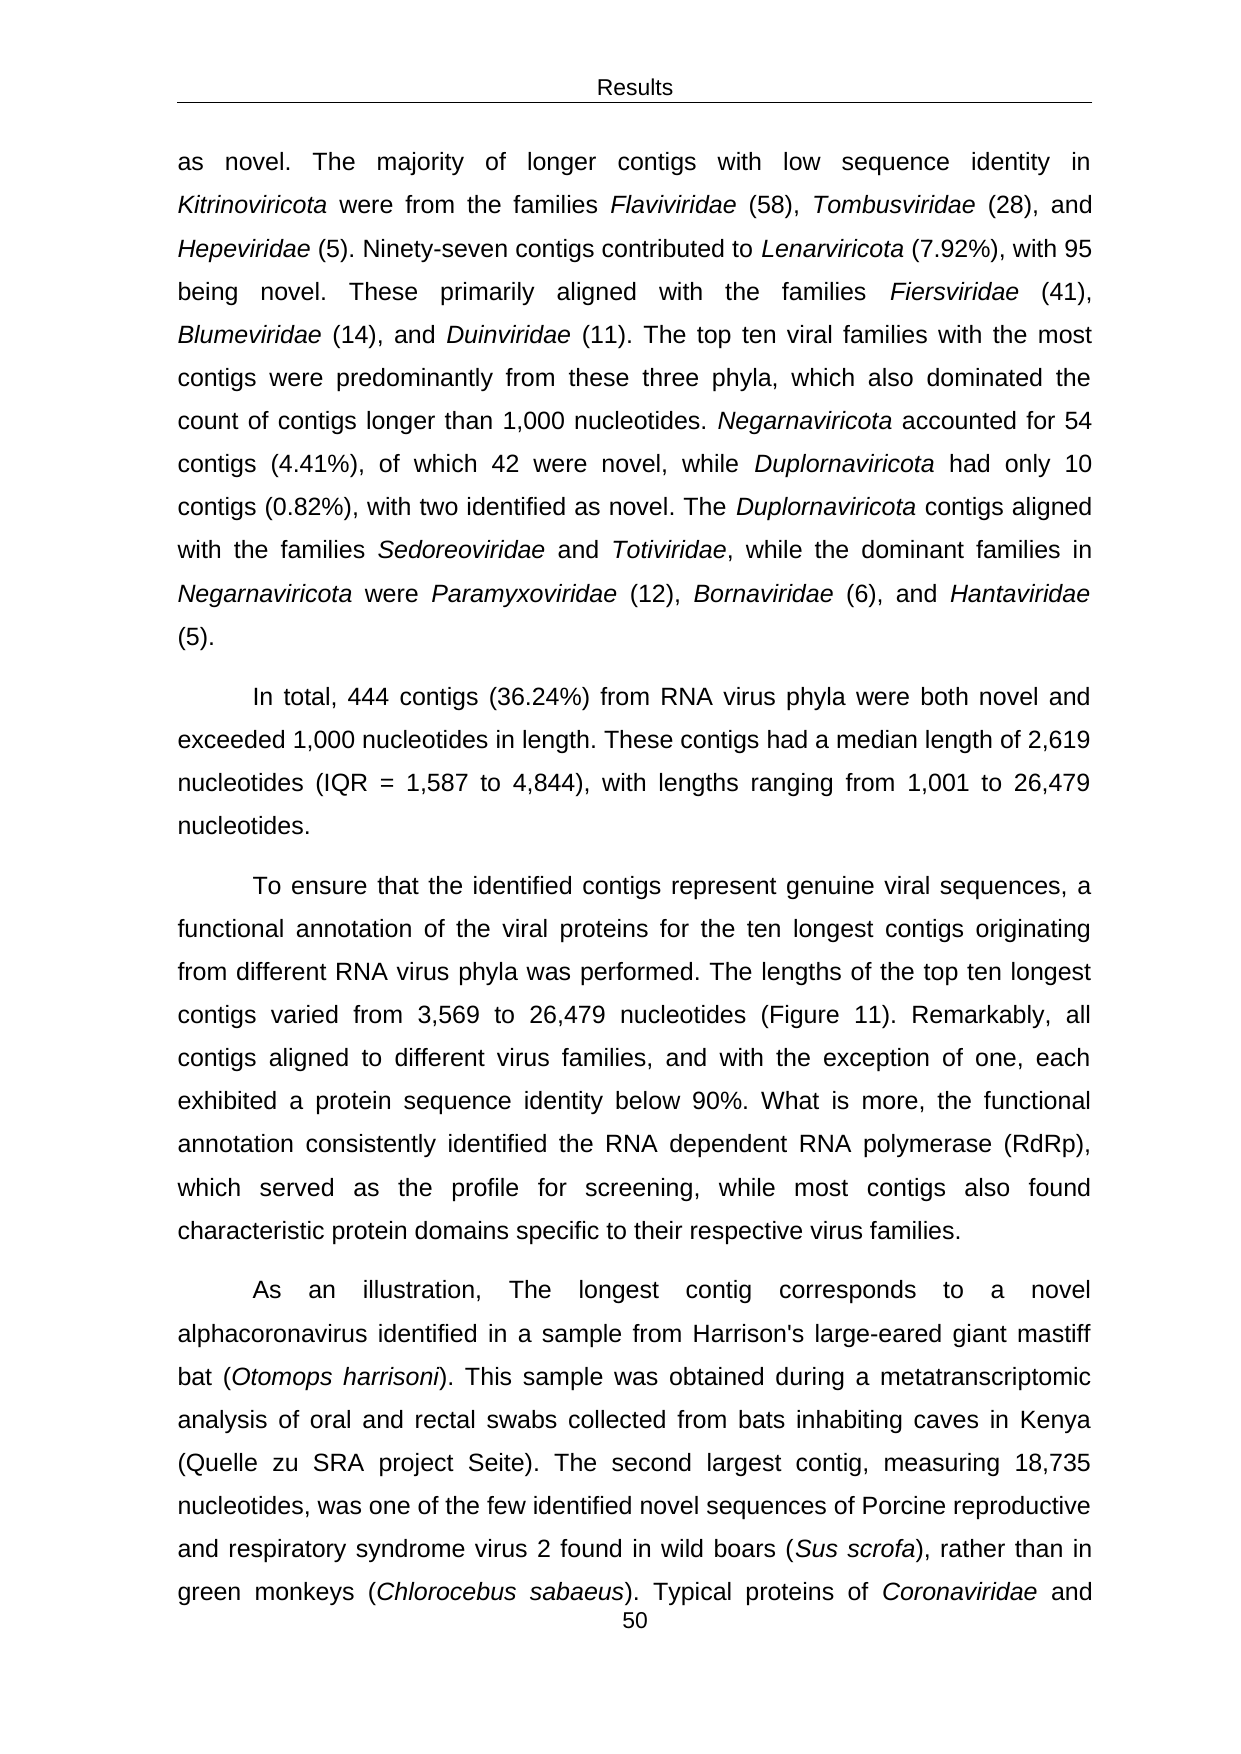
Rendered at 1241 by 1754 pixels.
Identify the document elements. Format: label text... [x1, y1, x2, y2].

text As an illustration, The longest contig corresponds to a novel alphacoronavirus identified in a sample from Harrison's large-eared giant mastiff bat (Otomops harrisoni). This sample was obtained during a metatranscriptomic analysis of oral and rectal swabs collected from bats inhabiting caves in Kenya (Quelle zu SRA project Seite). The second largest contig, measuring 18,735 nucleotides, was one of the few identified novel sequences of Porcine reproductive and respiratory syndrome virus 2 found in wild boars (Sus scrofa), rather than in green monkeys (Chlorocebus sabaeus). Typical proteins of Coronaviridae and [177, 1276, 1092, 1606]
text In total, 444 contigs (36.24%) from RNA virus phyla were both novel and exceeded 1,000 nucleotides in length. These contigs had a median length of 2,619 nucleotides (IQR = 1,587 to 4,844), with lengths ranging from 1,001 to 26,479 nucleotides. [177, 682, 1092, 840]
text as novel. The majority of longer contigs with low sequence identity in Kitrinoviricota were from the families Flaviviridae (58), Tombusviridae (28), and Hepeviridae (5). Ninety-seven contigs contributed to Lenarviricota (7.92%), with 95 being novel. These primarily aligned with the families Fiersviridae (41), Blumeviridae (14), and Duinviridae (11). The top ten viral families with the most contigs were predominantly from these three phyla, which also dominated the count of contigs longer than 1,000 nucleotides. Negarnaviricota accounted for 54 contigs (4.41%), of which 42 were novel, while Duplornaviricota had only 10 contigs (0.82%), with two identified as novel. The Duplornaviricota contigs aligned with the families Sedoreoviridae and Totiviridae, while the dominant families in Negarnaviricota were Paramyxoviridae (12), Bornaviridae (6), and Hantaviridae (5). [177, 147, 1092, 651]
text To ensure that the identified contigs represent genuine viral sequences, a functional annotation of the viral proteins for the ten longest contigs originating from different RNA virus phyla was performed. The lengths of the top ten longest contigs varied from 3,569 to 26,479 nucleotides (Figure 11). Remarkably, all contigs aligned to different virus families, and with the exception of one, each exhibited a protein sequence identity below 90%. What is more, the functional annotation consistently identified the RNA dependent RNA polymerase (RdRp), which served as the profile for screening, while most contigs also found characteristic protein domains specific to their respective virus families. [177, 871, 1092, 1244]
